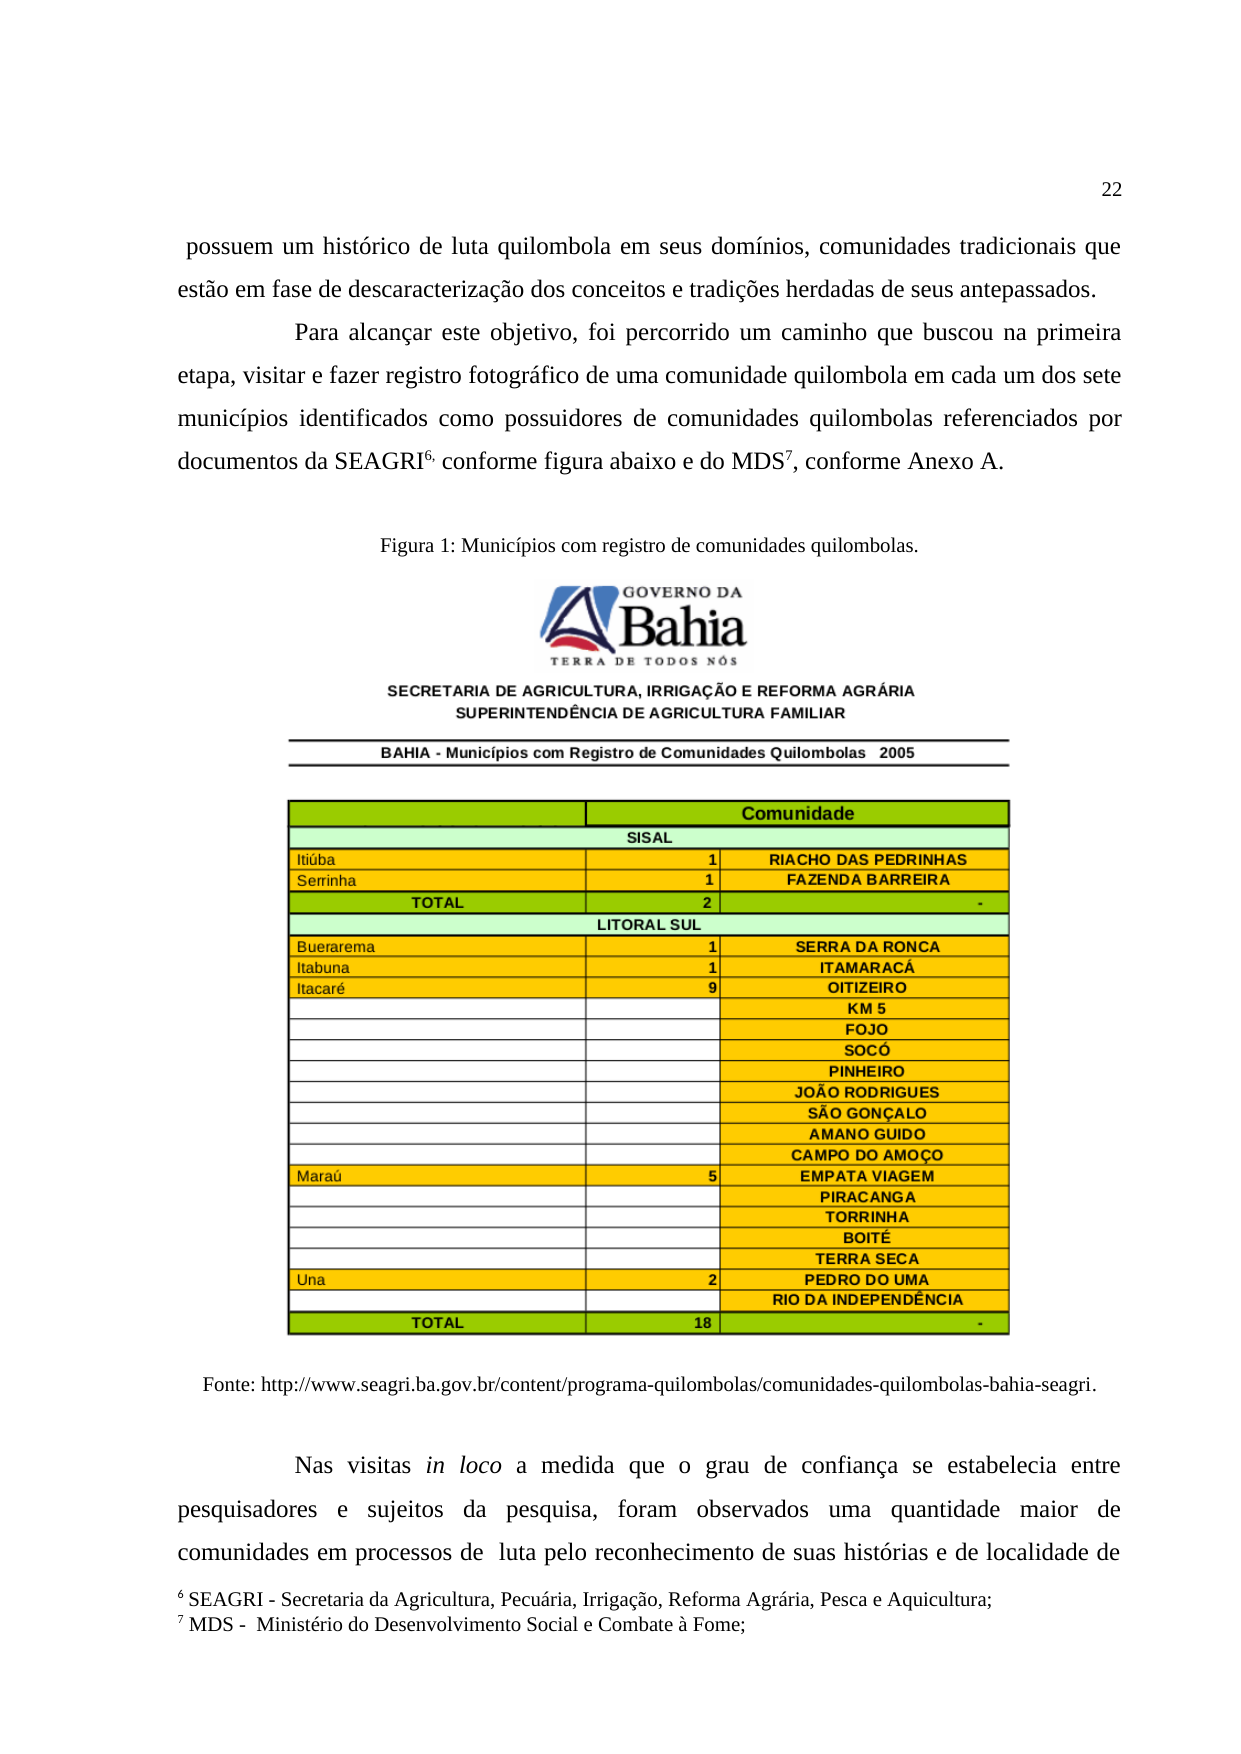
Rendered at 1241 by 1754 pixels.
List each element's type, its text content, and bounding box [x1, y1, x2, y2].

picture [256, 575, 1043, 1338]
text SEAGRI - Secretaria da Agricultura, Pecuária, Irrigação, Reforma Agrária, Pesca e Aquicultura; [177, 1586, 1122, 1612]
text Fonte: http://www.seagri.ba.gov.br/content/programa-quilombolas/comunidades-quilombolas-bahia-seagri‎. [177, 1371, 1122, 1396]
text Figura 1: Municípios com registro de comunidades quilombolas. [177, 533, 1122, 557]
table_header [177, 569, 1122, 1371]
text Para alcançar este objetivo, foi percorrido um caminho que buscou na primeira etapa, visitar e fazer registro fotográfico de uma comunidade quilombola em cada um dos sete municípios identificados como possuidores de comunidades quilombolas referenciados por documentos da SEAGRI, conforme figura abaixo e do MDS, conforme Anexo A. [177, 317, 1122, 475]
text possuem um histórico de luta quilombola em seus domínios, comunidades tradicionais que estão em fase de descaracterização dos conceitos e tradições herdadas de seus antepassados. [177, 231, 1122, 303]
text Nas visitas in loco a medida que o grau de confiança se estabelecia entre pesquisadores e sujeitos da pesquisa, foram observados uma quantidade maior de comunidades em processos de luta pelo reconhecimento de suas histórias e de localidade de [177, 1451, 1122, 1566]
text MDS - Ministério do Desenvolvimento Social e Combate à Fome; [177, 1612, 1122, 1636]
